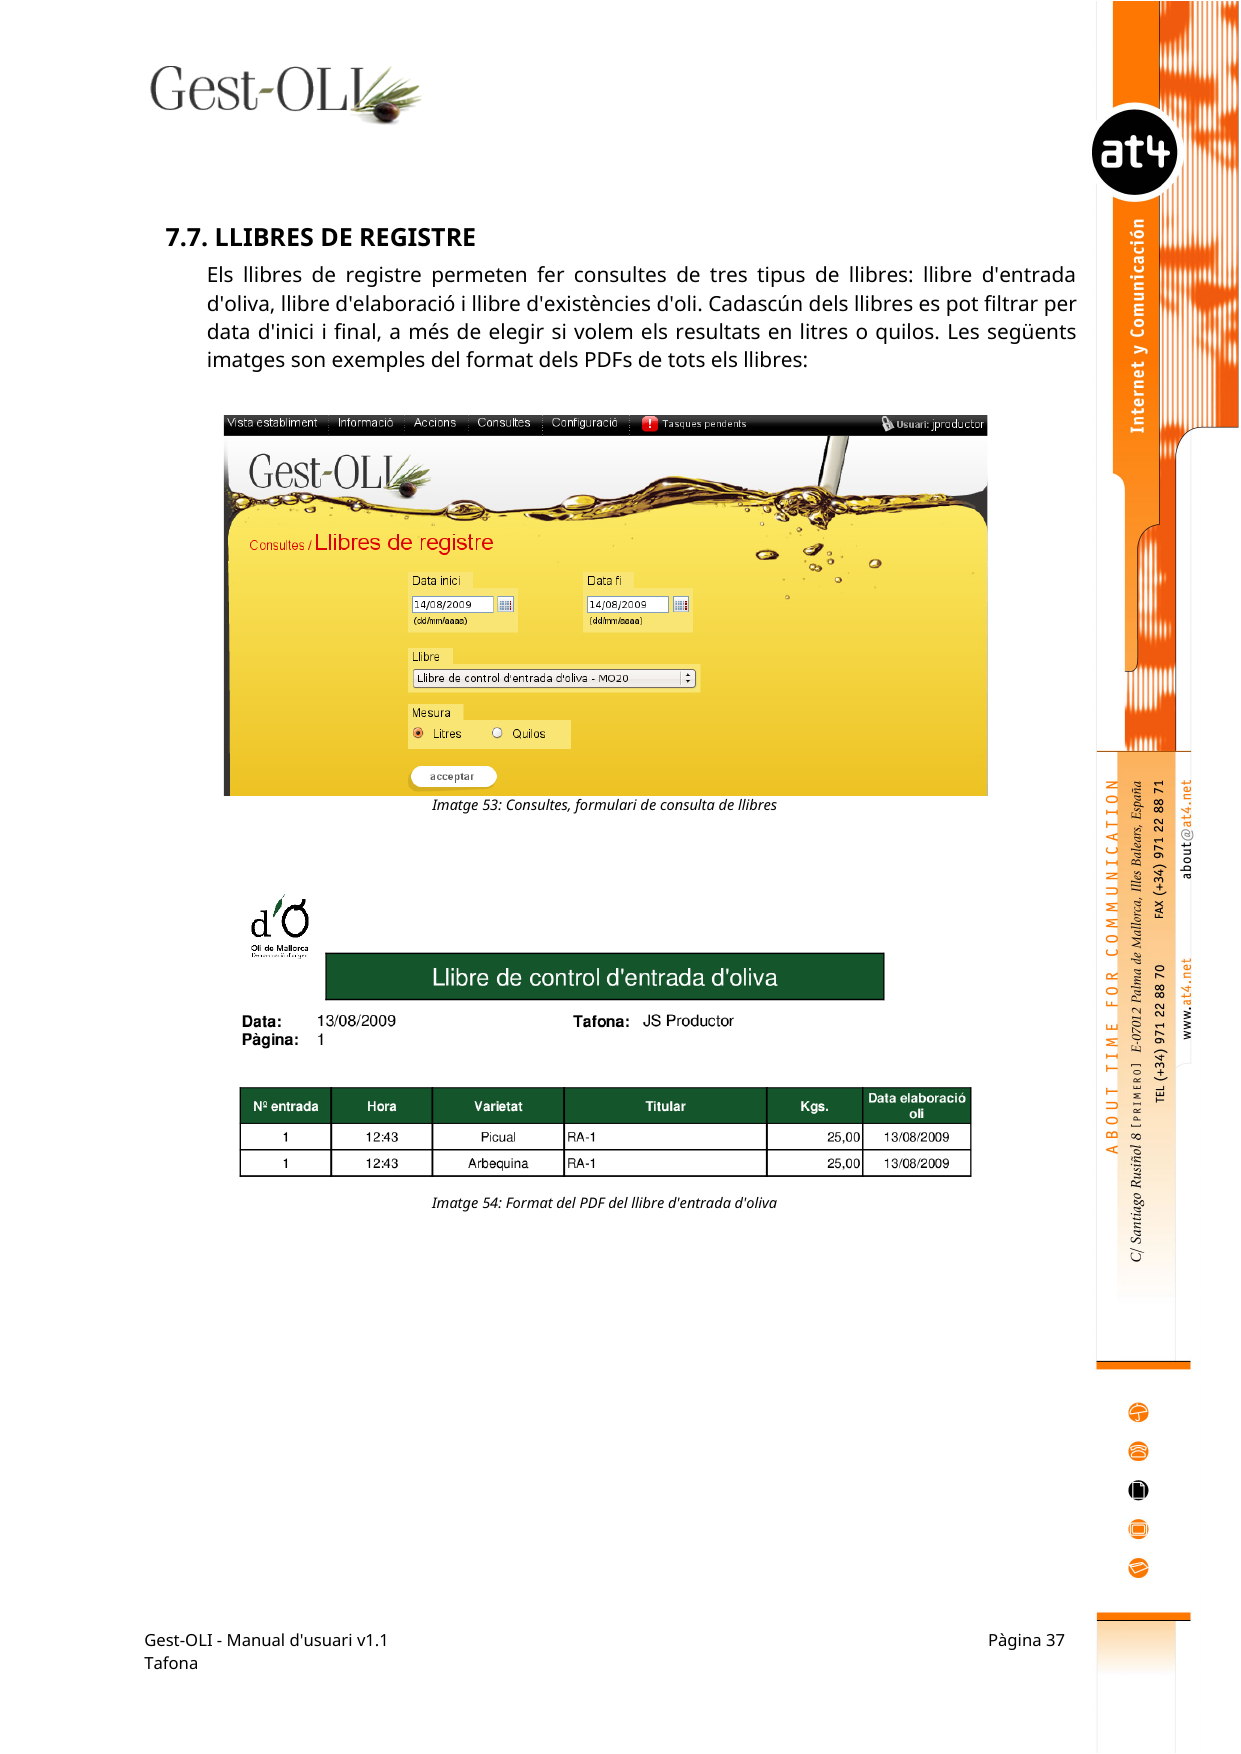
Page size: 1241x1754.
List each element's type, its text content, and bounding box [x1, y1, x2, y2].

subtitle 7.7. LLIBRES DE REGISTRE [133, 220, 1078, 254]
picture [223, 415, 988, 796]
picture [149, 66, 423, 126]
text Imatge 54: Format del PDF del llibre d'entrada d'oliva [228, 1193, 982, 1213]
text Els llibres de registre permeten fer consultes de tres tipus de llibres: llibre d'entrada d'oliva, llibre d'elaboració i llibre d'existències d'oli. Cadascún dels llibres es pot filtrar per data d'inici i final, a més de elegir si volem els resultats en litres o quilos. Les següents imatges son exemples del format dels PDFs de tots els llibres: [207, 260, 1078, 374]
text Imatge 53: Consultes, formulari de consulta de llibres [224, 796, 987, 815]
picture [1085, 1, 1239, 1753]
picture [228, 884, 983, 1193]
